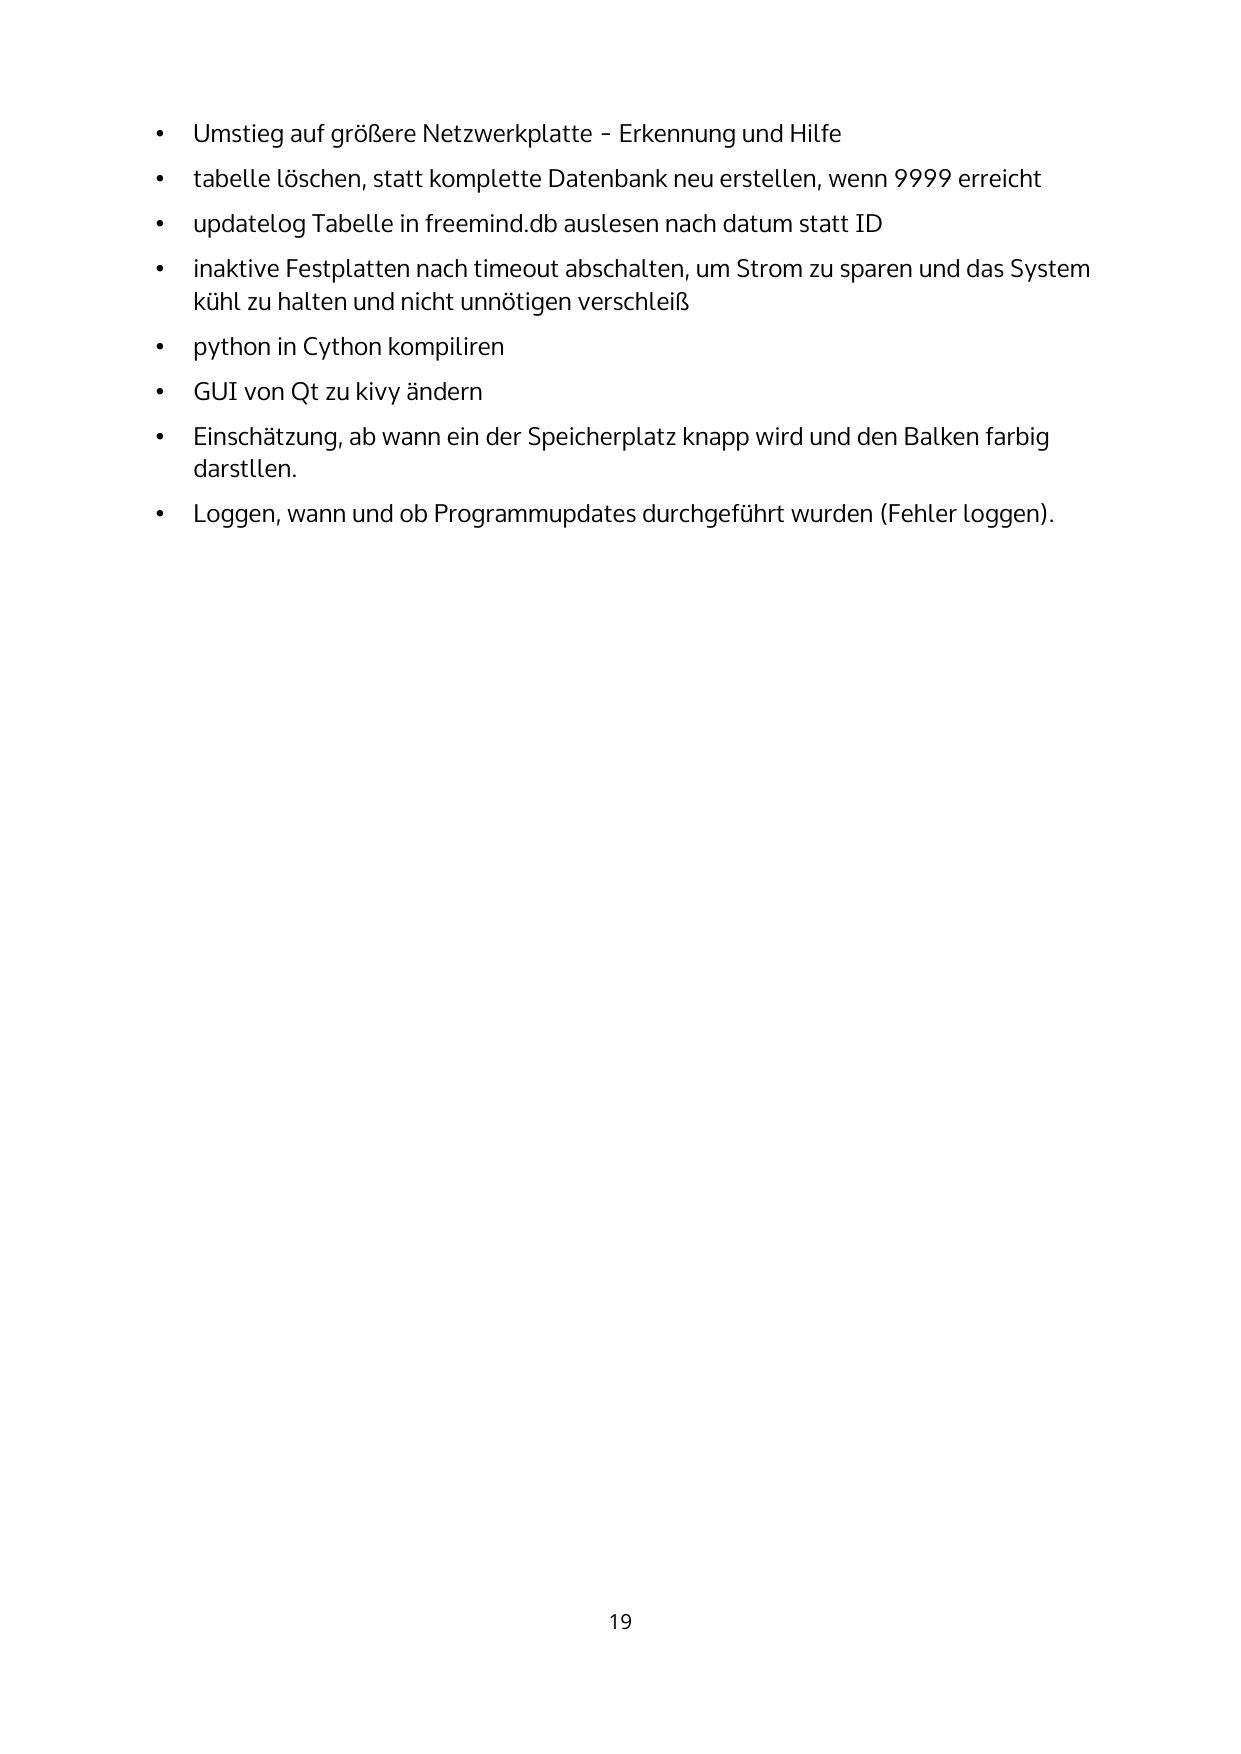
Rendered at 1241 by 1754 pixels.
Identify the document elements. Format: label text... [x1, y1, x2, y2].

list tabelle löschen, statt komplette Datenbank neu erstellen, wenn 9999 erreicht [156, 163, 1122, 196]
list updatelog Tabelle in freemind.db auslesen nach datum statt ID [156, 208, 1122, 241]
list GUI von Qt zu kivy ändern [156, 376, 1122, 408]
list Einschätzung, ab wann ein der Speicherplatz knapp wird und den Balken farbig darstllen. [156, 421, 1122, 486]
list python in Cython kompiliren [156, 331, 1122, 363]
list Loggen, wann und ob Programmupdates durchgeführt wurden (Fehler loggen). [156, 498, 1122, 531]
list Umstieg auf größere Netzwerkplatte - Erkennung und Hilfe [156, 118, 1122, 151]
list inaktive Festplatten nach timeout abschalten, um Strom zu sparen und das System kühl zu halten und nicht unnötigen verschleiß [156, 253, 1122, 318]
